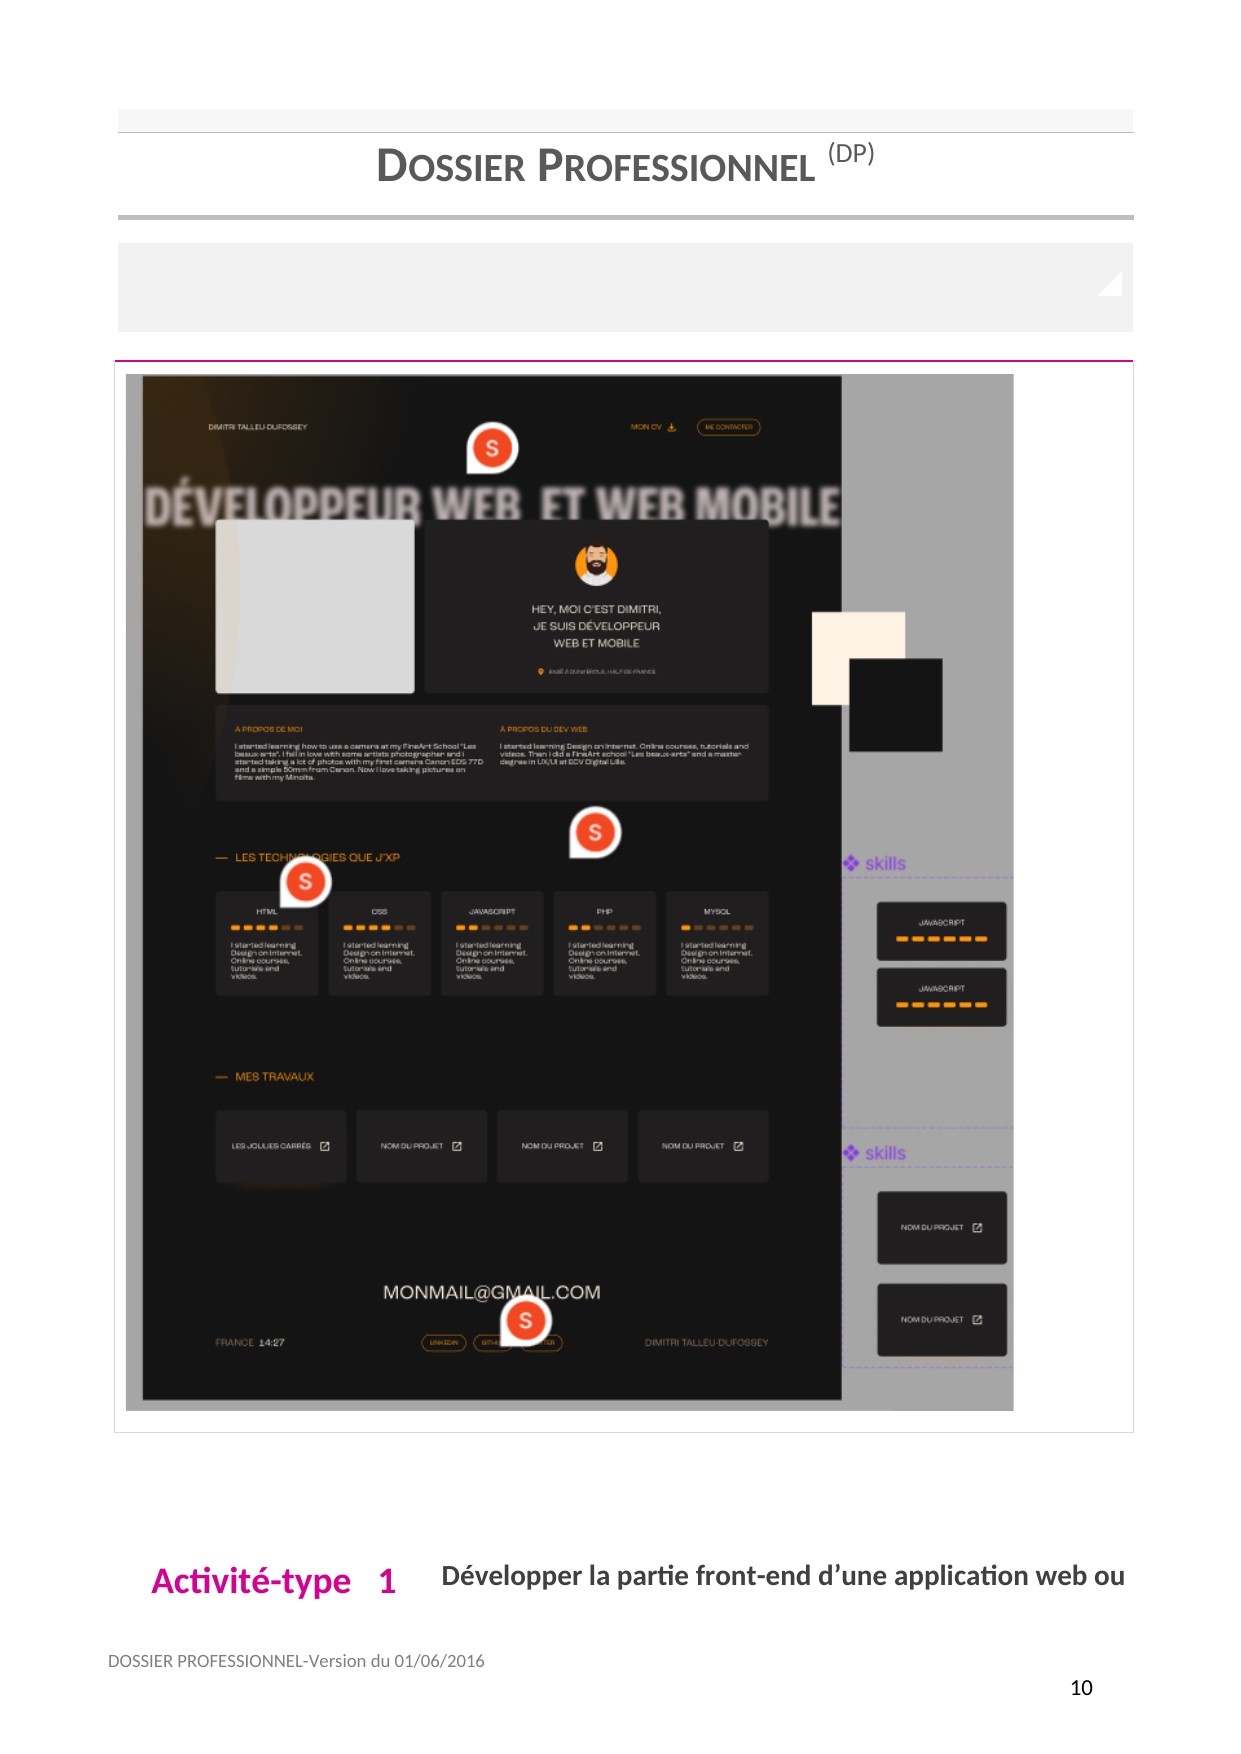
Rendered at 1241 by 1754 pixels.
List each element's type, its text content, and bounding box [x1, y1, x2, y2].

table_cell 1 [366, 1557, 430, 1602]
table_cell Activité-type [116, 1557, 366, 1602]
table_header [116, 1486, 366, 1557]
picture [125, 374, 1014, 1411]
table_cell [115, 362, 1133, 1432]
table_header [366, 1486, 430, 1557]
table_cell Développer la partie front-end d’une application web ou [430, 1557, 1139, 1602]
table_header [430, 1486, 1139, 1557]
